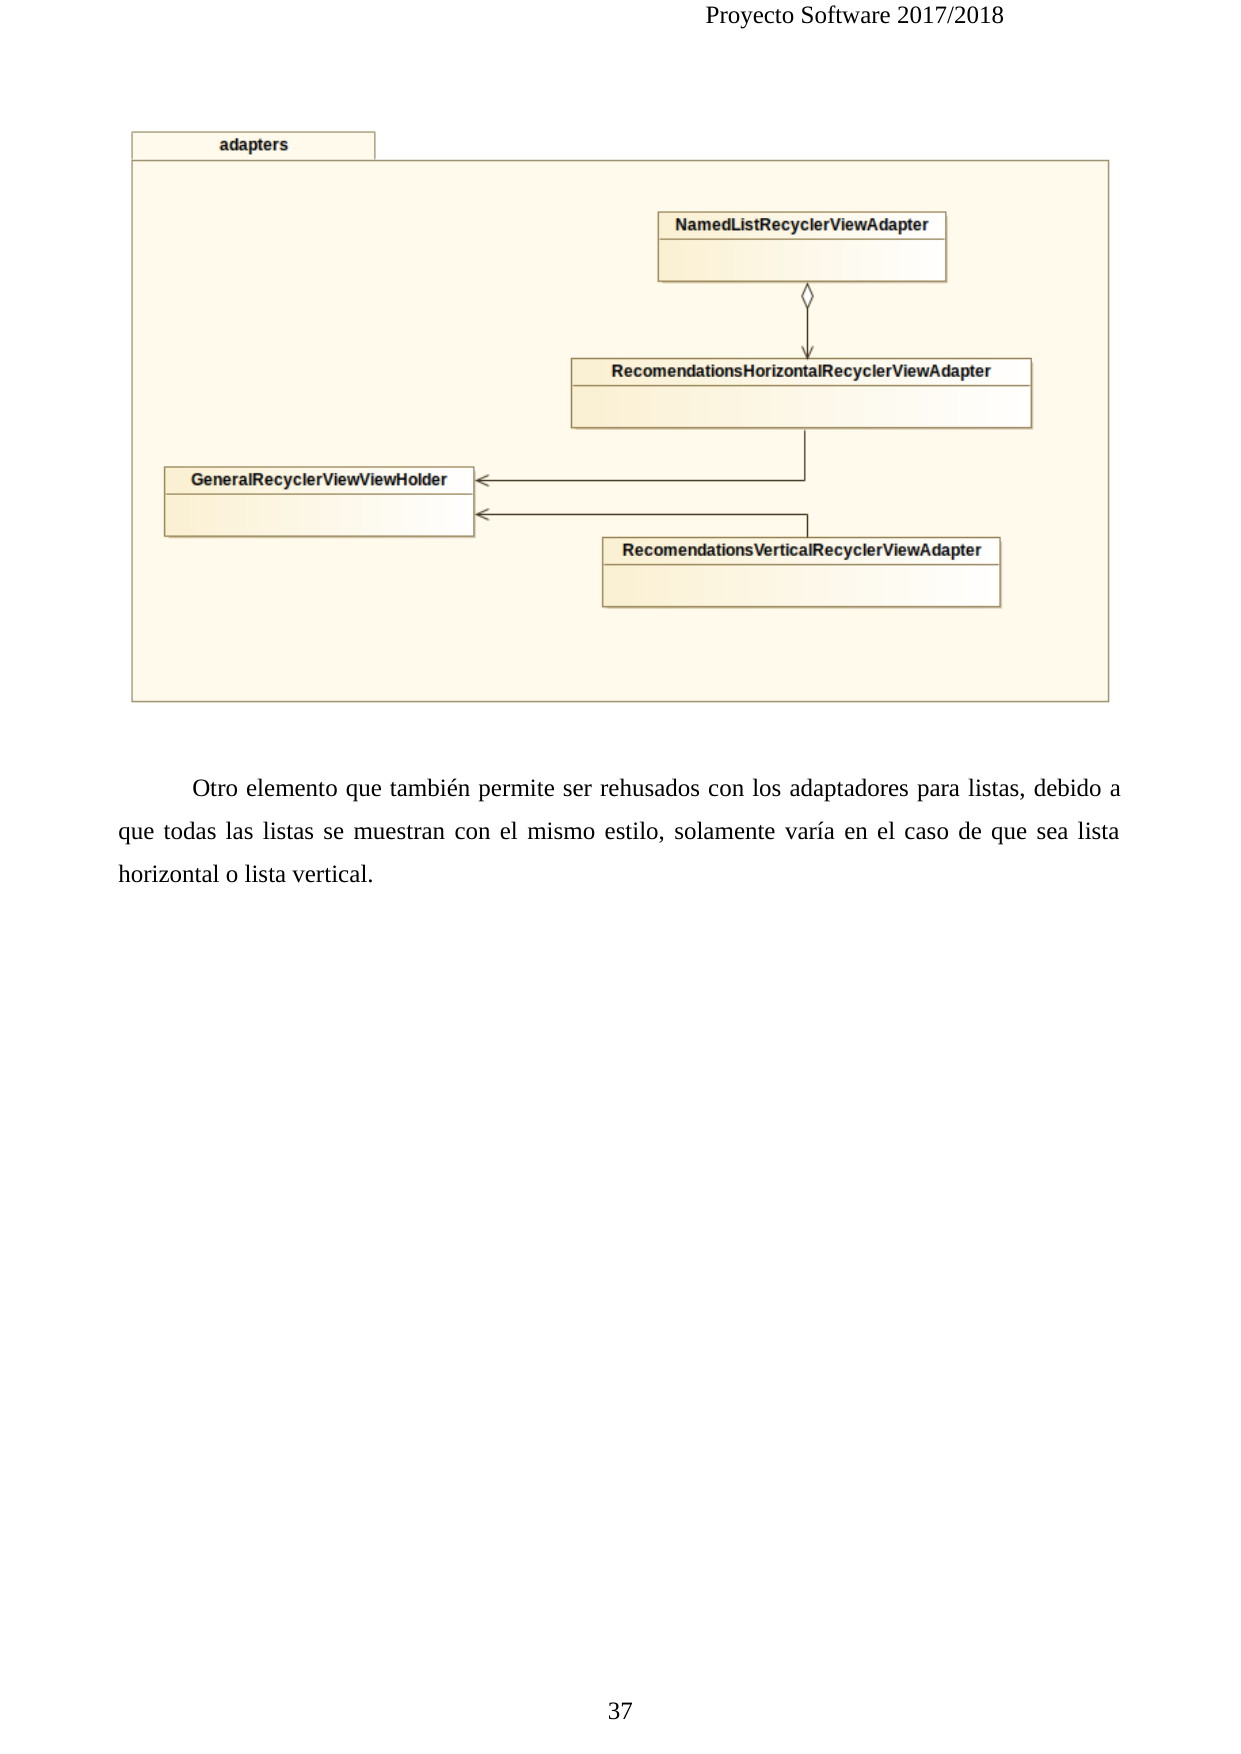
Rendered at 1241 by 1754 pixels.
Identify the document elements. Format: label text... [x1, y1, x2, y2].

picture [118, 118, 1123, 716]
text Otro elemento que también permite ser rehusados con los adaptadores para listas, debido a que todas las listas se muestran con el mismo estilo, solamente varía en el caso de que sea lista horizontal o lista vertical. [118, 773, 1122, 888]
